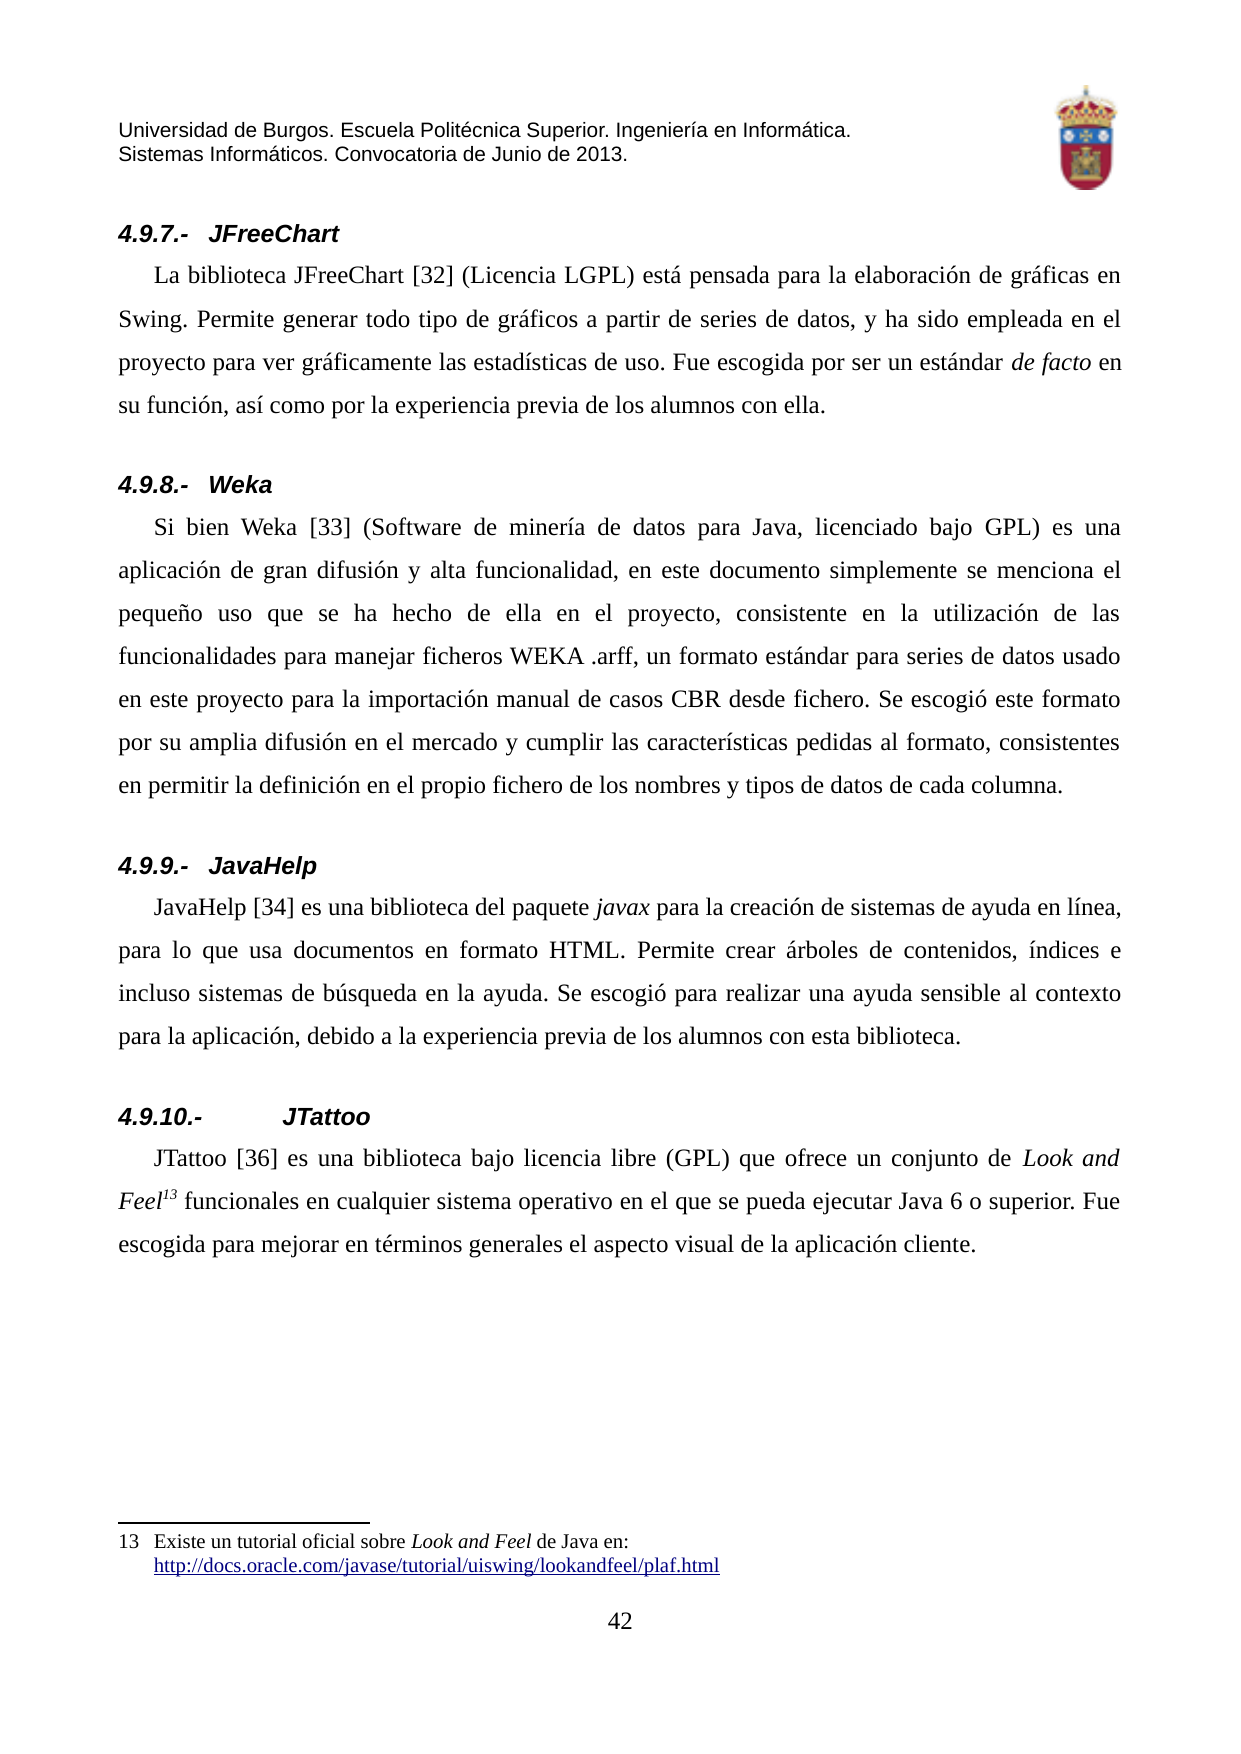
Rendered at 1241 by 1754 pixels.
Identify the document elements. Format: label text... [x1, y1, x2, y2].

text La biblioteca JFreeChart [32] (Licencia LGPL) está pensada para la elaboración de gráficas en Swing. Permite generar todo tipo de gráficos a partir de series de datos, y ha sido empleada en el proyecto para ver gráficamente las estadísticas de uso. Fue escogida por ser un estándar de facto en su función, así como por la experiencia previa de los alumnos con ella. [118, 261, 1122, 419]
text Si bien Weka [33] (Software de minería de datos para Java, licenciado bajo GPL) es una aplicación de gran difusión y alta funcionalidad, en este documento simplemente se menciona el pequeño uso que se ha hecho de ella en el proyecto, consistente en la utilización de las funcionalidades para manejar ficheros WEKA .arff, un formato estándar para series de datos usado en este proyecto para la importación manual de casos CBR desde fichero. Se escogió este formato por su amplia difusión en el mercado y cumplir las características pedidas al formato, consistentes en permitir la definición en el propio fichero de los nombres y tipos de datos de cada columna. [118, 512, 1122, 799]
subtitle JTattoo [118, 1102, 1122, 1131]
text JavaHelp [34] es una biblioteca del paquete javax para la creación de sistemas de ayuda en línea, para lo que usa documentos en formato HTML. Permite crear árboles de contenidos, índices e incluso sistemas de búsqueda en la ayuda. Se escogió para realizar una ayuda sensible al contexto para la aplicación, debido a la experiencia previa de los alumnos con esta biblioteca. [118, 892, 1122, 1050]
subtitle JavaHelp [118, 851, 1122, 879]
text JTattoo [36] es una biblioteca bajo licencia libre (GPL) que ofrece un conjunto de Look and Feel funcionales en cualquier sistema operativo en el que se pueda ejecutar Java 6 o superior. Fue escogida para mejorar en términos generales el aspecto visual de la aplicación cliente. [118, 1143, 1122, 1258]
picture [1053, 85, 1120, 190]
subtitle Weka [118, 471, 1122, 499]
text Existe un tutorial oficial sobre Look and Feel de Java en: http://docs.oracle.com/javase/tutorial/uiswing/lookandfeel/plaf.html [118, 1529, 1122, 1577]
subtitle JFreeChart [118, 219, 1122, 248]
